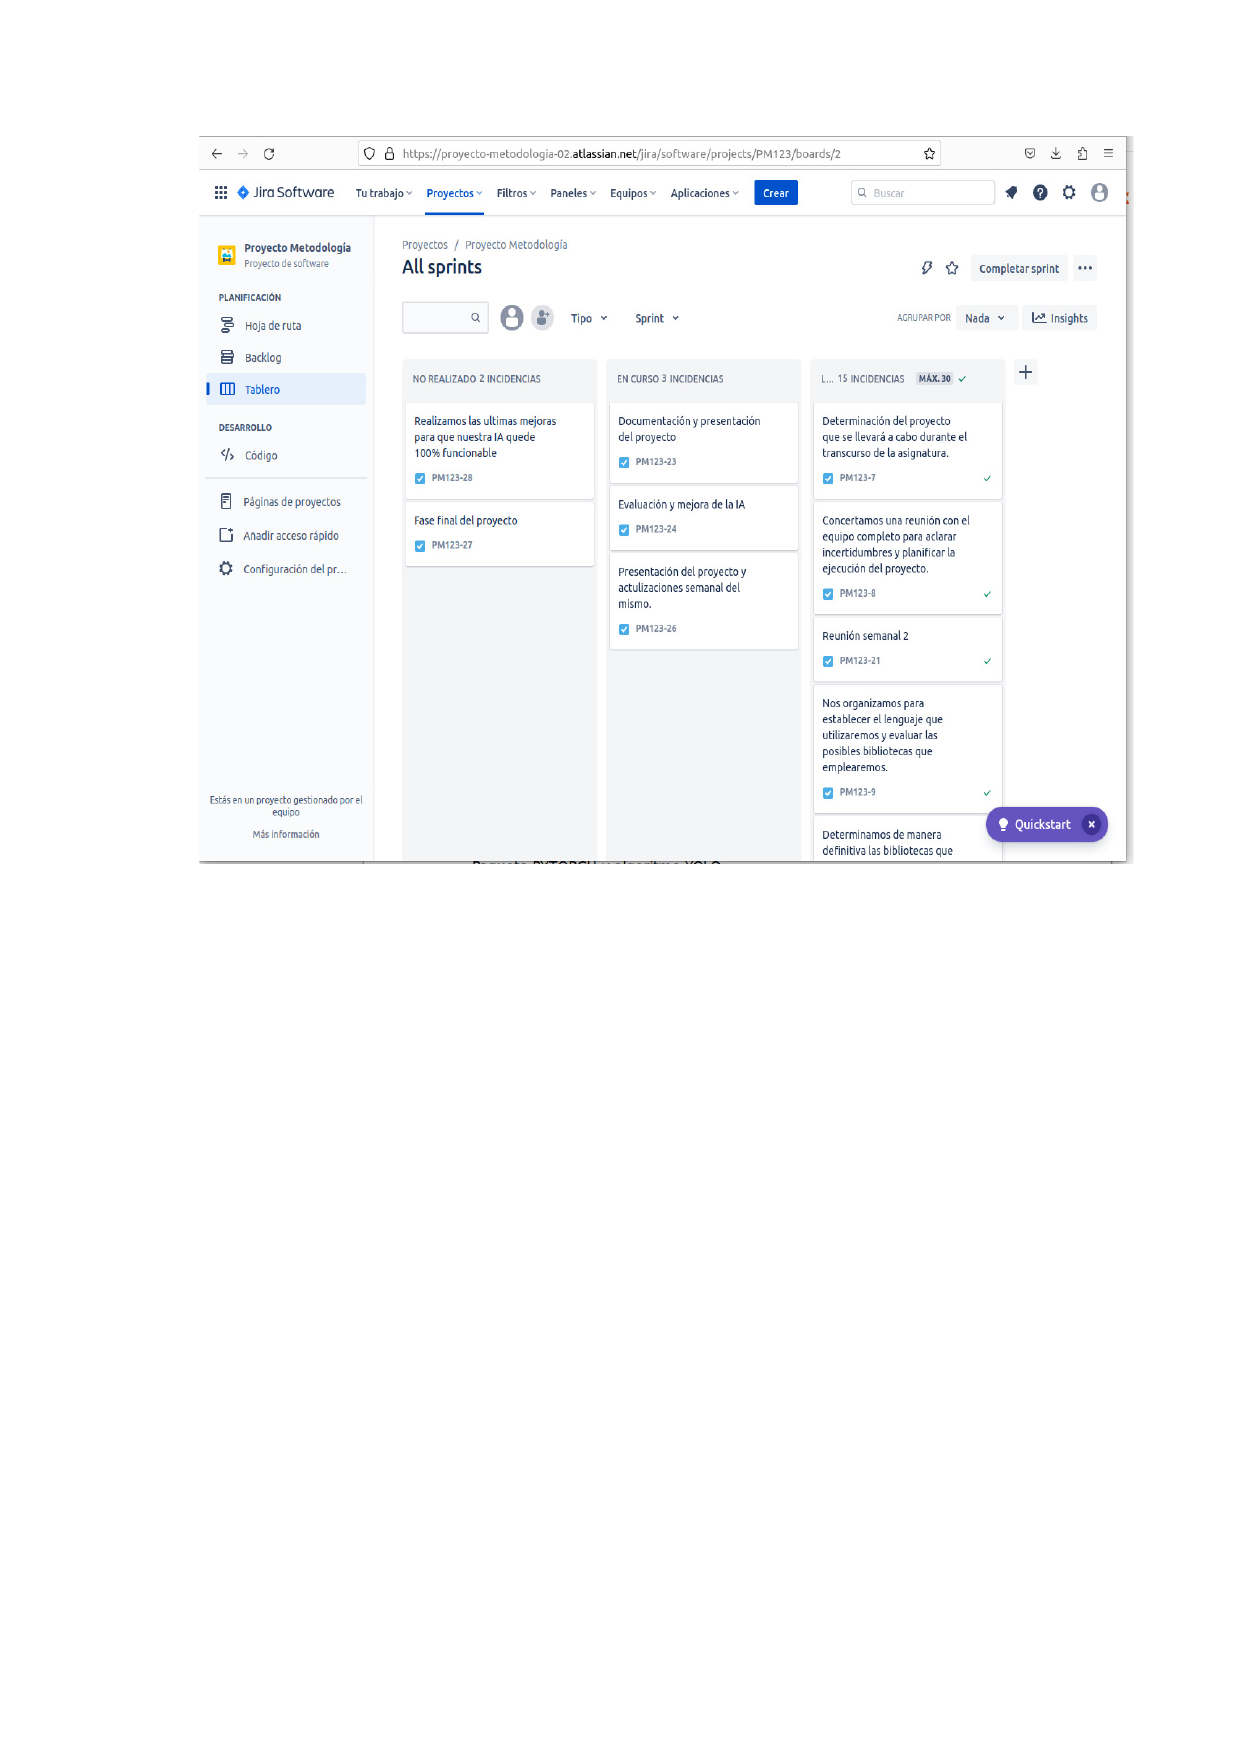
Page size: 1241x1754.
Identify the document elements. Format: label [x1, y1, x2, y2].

picture [199, 136, 1134, 864]
